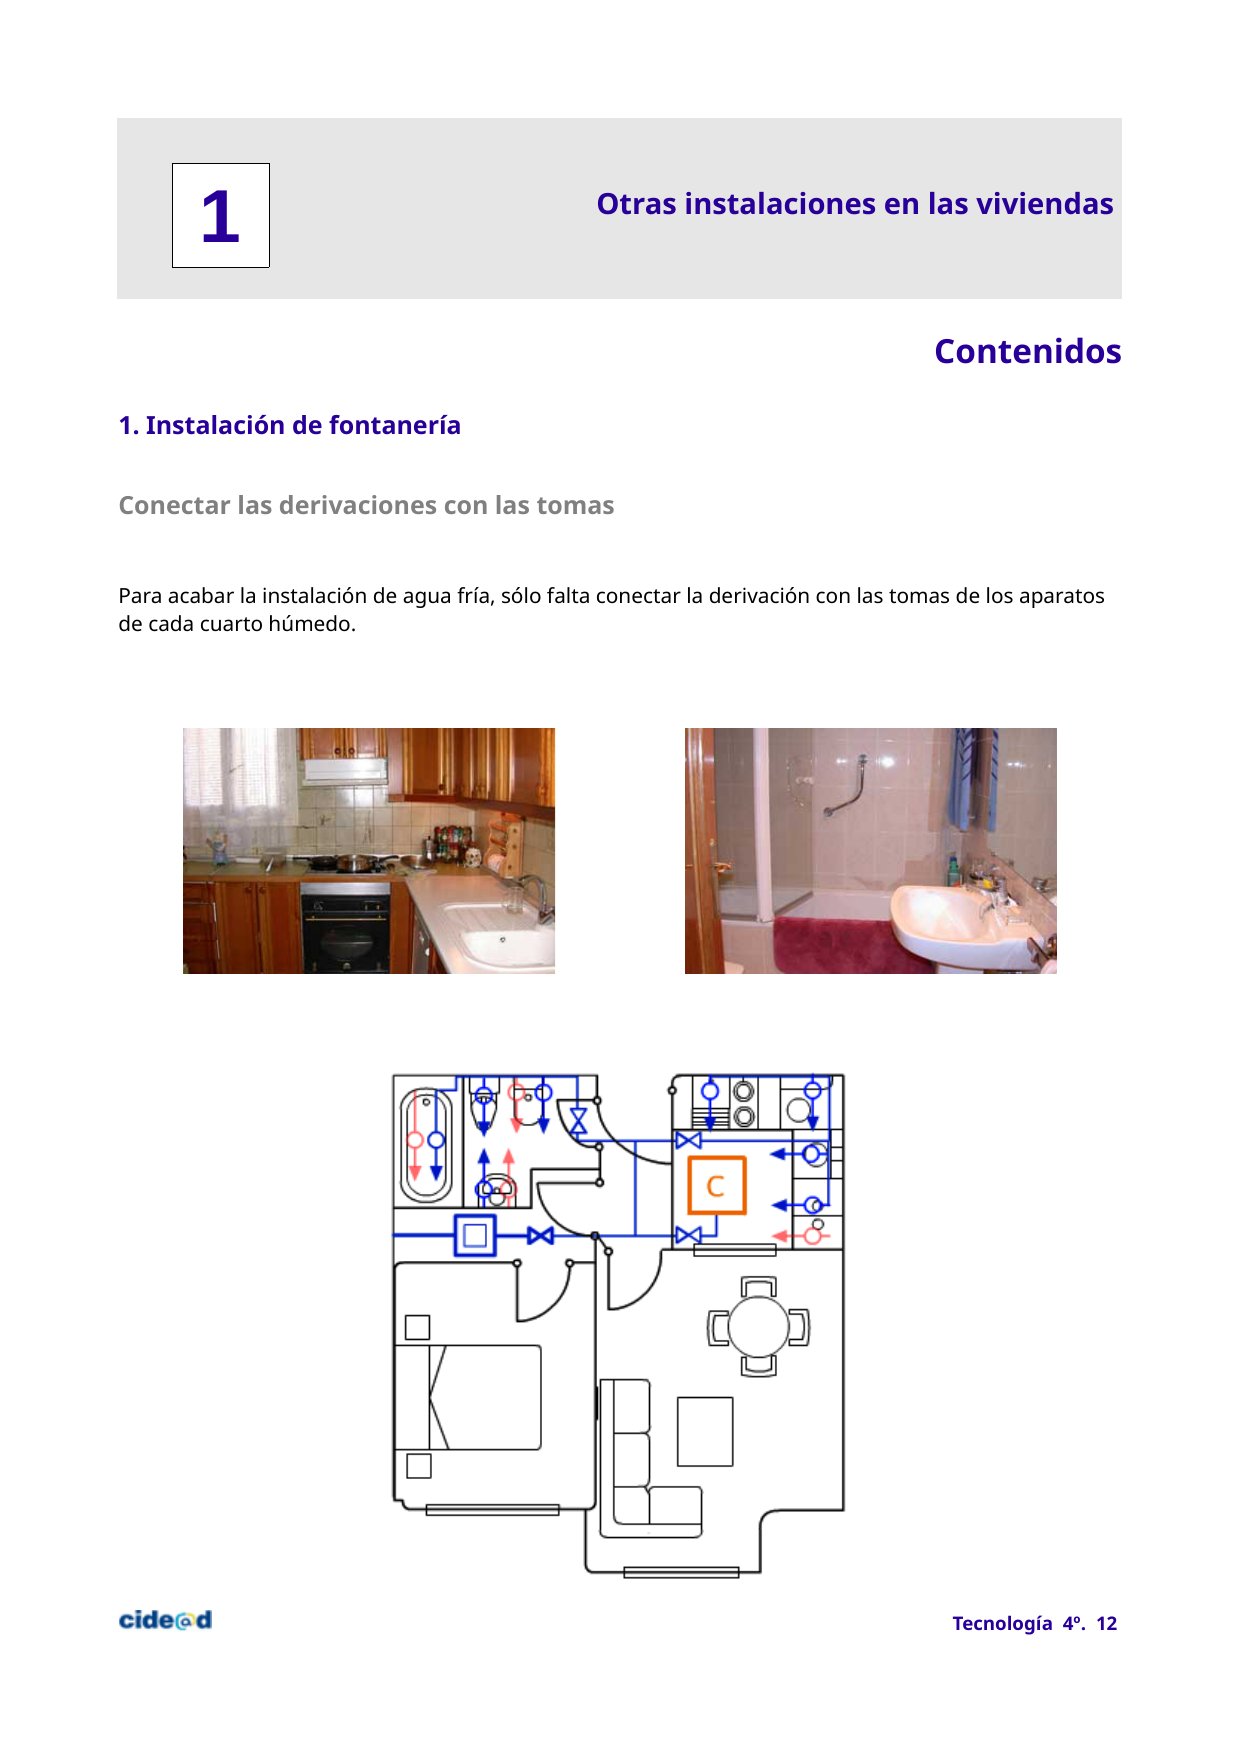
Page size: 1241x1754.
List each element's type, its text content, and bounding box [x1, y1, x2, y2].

text Para acabar la instalación de agua fría, sólo falta conectar la derivación con las tomas de los aparatos de cada cuarto húmedo. [118, 581, 1122, 638]
picture [365, 1047, 881, 1616]
table_header [118, 723, 620, 1008]
text 1. Instalación de fontanería [118, 407, 1122, 441]
picture [183, 728, 555, 974]
picture [118, 1610, 212, 1632]
picture [685, 728, 1057, 974]
text Conectar las derivaciones con las tomas [118, 488, 1122, 522]
text Contenidos [118, 328, 1122, 373]
table_header [620, 723, 1122, 1008]
table_header Otras instalaciones en las viviendas [117, 118, 1122, 299]
